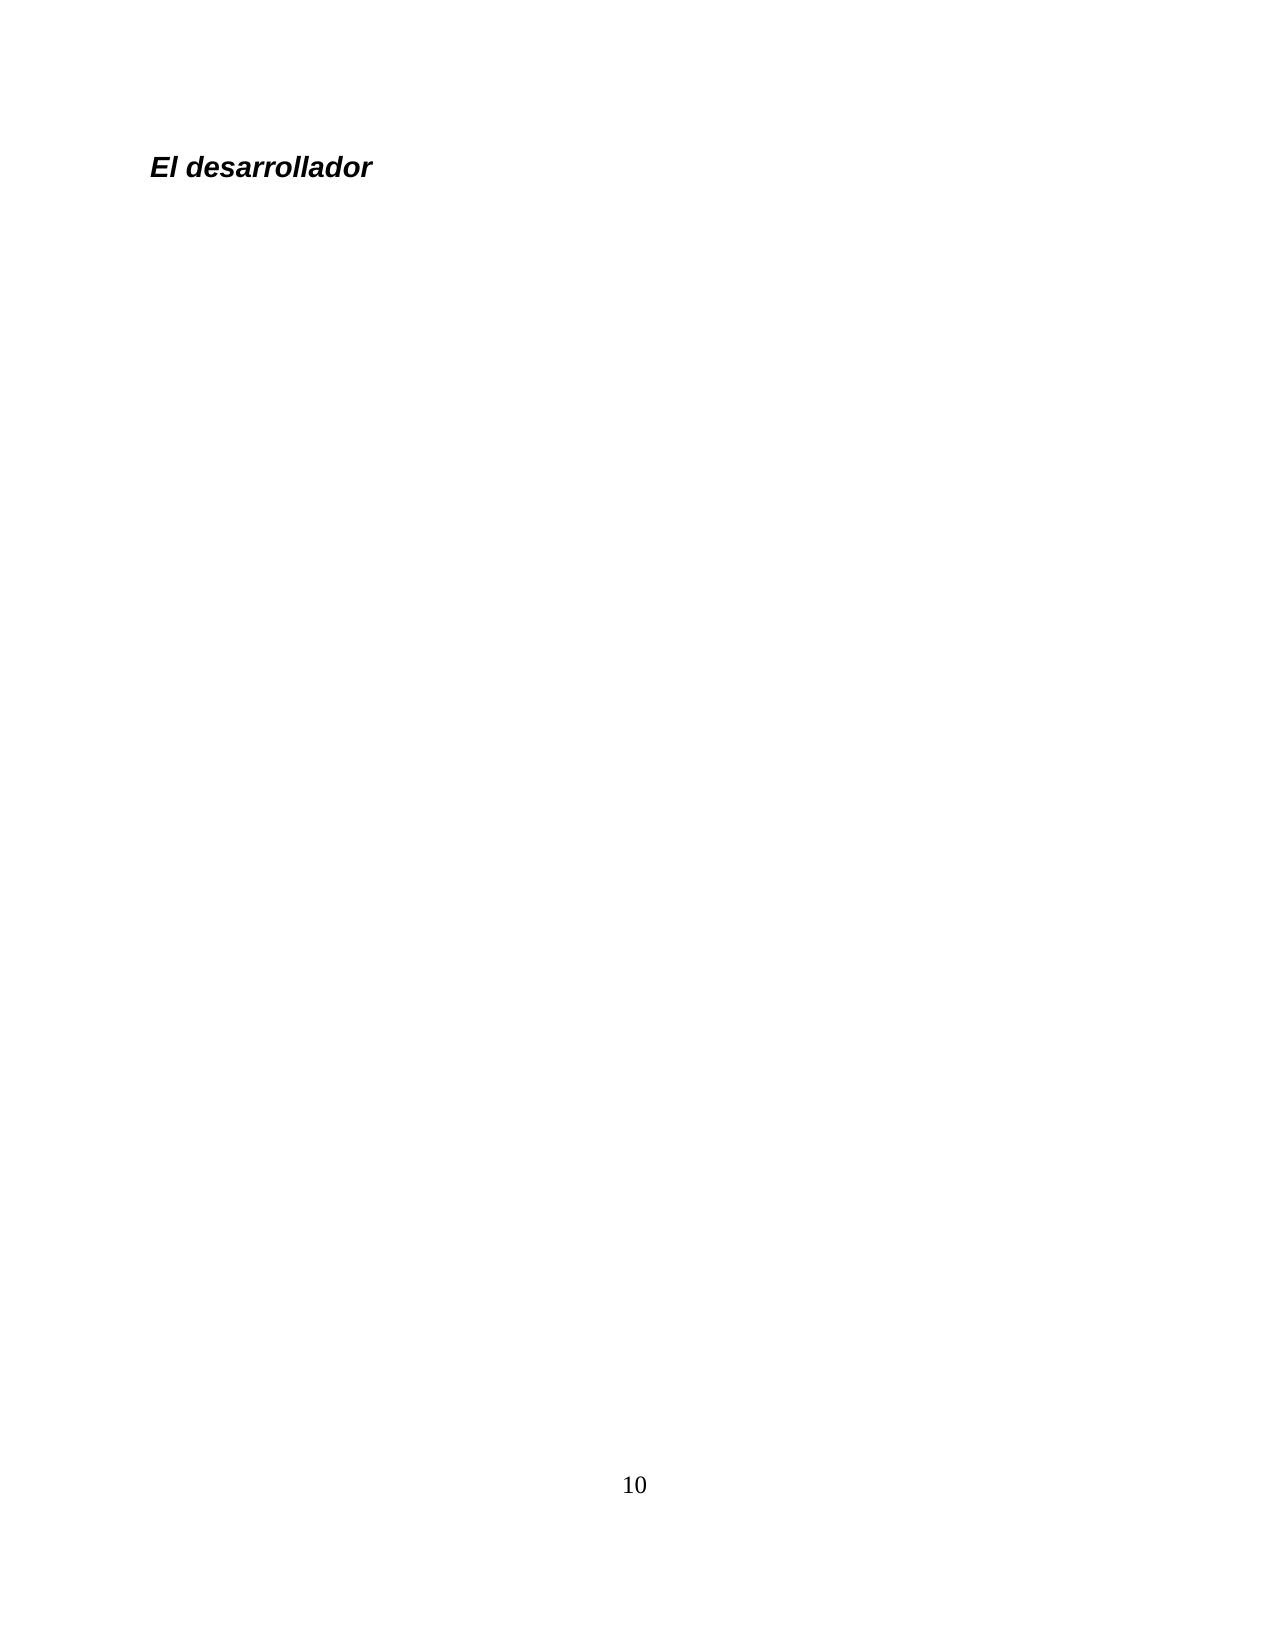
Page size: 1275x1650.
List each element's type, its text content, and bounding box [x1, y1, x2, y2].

subtitle El desarrollador [150, 150, 1125, 183]
